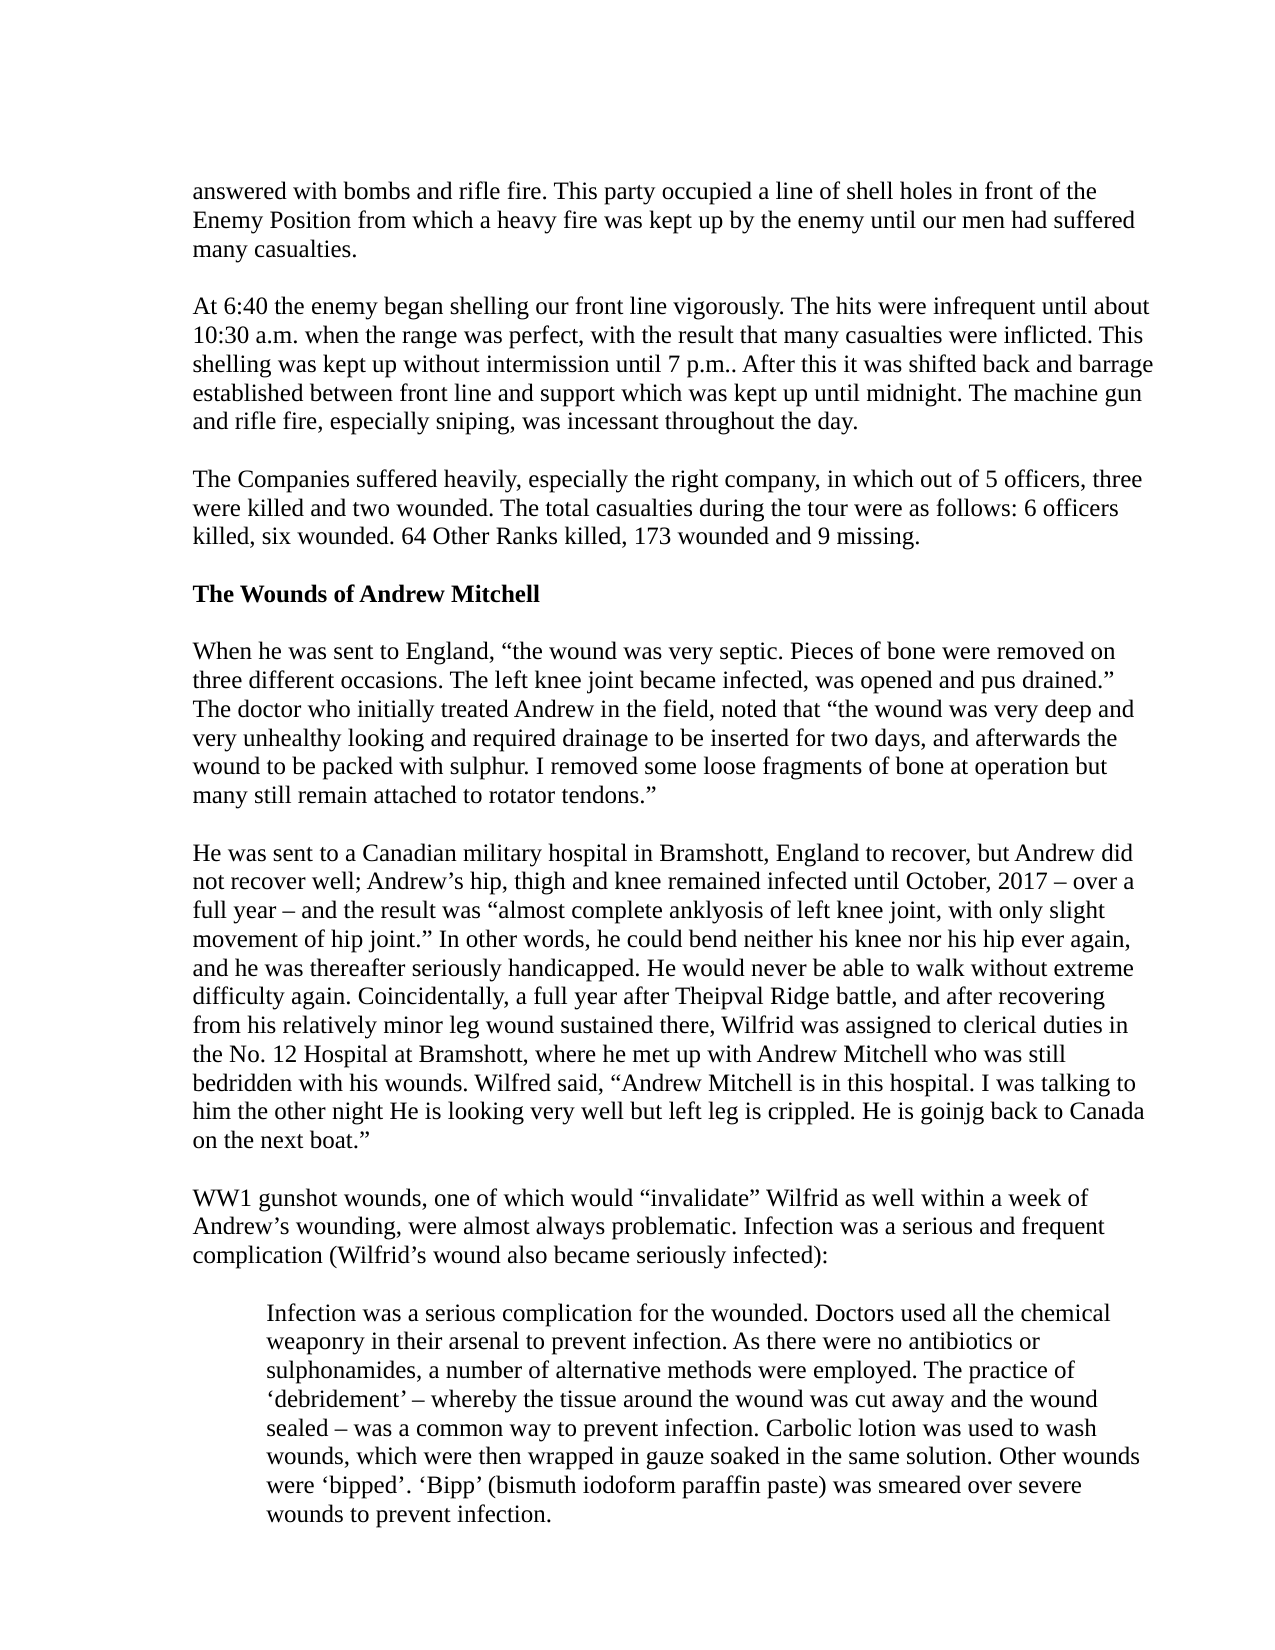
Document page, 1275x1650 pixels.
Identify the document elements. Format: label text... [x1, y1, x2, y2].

text The Wounds of Andrew Mitchell [192, 579, 1158, 608]
text At 6:40 the enemy began shelling our front line vigorously. The hits were infrequent until about 10:30 a.m. when the range was perfect, with the result that many casualties were inflicted. This shelling was kept up without intermission until 7 p.m.. After this it was shifted back and barrage established between front line and support which was kept up until midnight. The machine gun and rifle fire, especially sniping, was incessant throughout the day. [192, 291, 1158, 435]
text answered with bombs and rifle fire. This party occupied a line of shell holes in front of the Enemy Position from which a heavy fire was kept up by the enemy until our men had suffered many casualties. [192, 176, 1158, 263]
text When he was sent to England, “the wound was very septic. Pieces of bone were removed on three different occasions. The left knee joint became infected, was opened and pus drained.” The doctor who initially treated Andrew in the field, noted that “the wound was very deep and very unhealthy looking and required drainage to be inserted for two days, and afterwards the wound to be packed with sulphur. I removed some loose fragments of bone at operation but many still remain attached to rotator tendons.” [192, 636, 1158, 809]
text He was sent to a Canadian military hospital in Bramshott, England to recover, but Andrew did not recover well; Andrew’s hip, thigh and knee remained infected until October, 2017 – over a full year – and the result was “almost complete anklyosis of left knee joint, with only slight movement of hip joint.” In other words, he could bend neither his knee nor his hip ever again, and he was thereafter seriously handicapped. He would never be able to walk without extreme difficulty again. Coincidentally, a full year after Theipval Ridge battle, and after recovering from his relatively minor leg wound sustained there, Wilfrid was assigned to clerical duties in the No. 12 Hospital at Bramshott, where he met up with Andrew Mitchell who was still bedridden with his wounds. Wilfred said, “Andrew Mitchell is in this hospital. I was talking to him the other night He is looking very well but left leg is crippled. He is goinjg back to Canada on the next boat.” [192, 838, 1158, 1154]
text WW1 gunshot wounds, one of which would “invalidate” Wilfrid as well within a week of Andrew’s wounding, were almost always problematic. Infection was a serious and frequent complication (Wilfrid’s wound also became seriously infected): [192, 1183, 1158, 1269]
text The Companies suffered heavily, especially the right company, in which out of 5 officers, three were killed and two wounded. The total casualties during the tour were as follows: 6 officers killed, six wounded. 64 Other Ranks killed, 173 wounded and 9 missing. [192, 464, 1158, 550]
text Infection was a serious complication for the wounded. Doctors used all the chemical weaponry in their arsenal to prevent infection. As there were no antibiotics or sulphonamides, a number of alternative methods were employed. The practice of ‘debridement’ – whereby the tissue around the wound was cut away and the wound sealed – was a common way to prevent infection. Carbolic lotion was used to wash wounds, which were then wrapped in gauze soaked in the same solution. Other wounds were ‘bipped’. ‘Bipp’ (bismuth iodoform paraffin paste) was smeared over severe wounds to prevent infection. [266, 1298, 1158, 1528]
